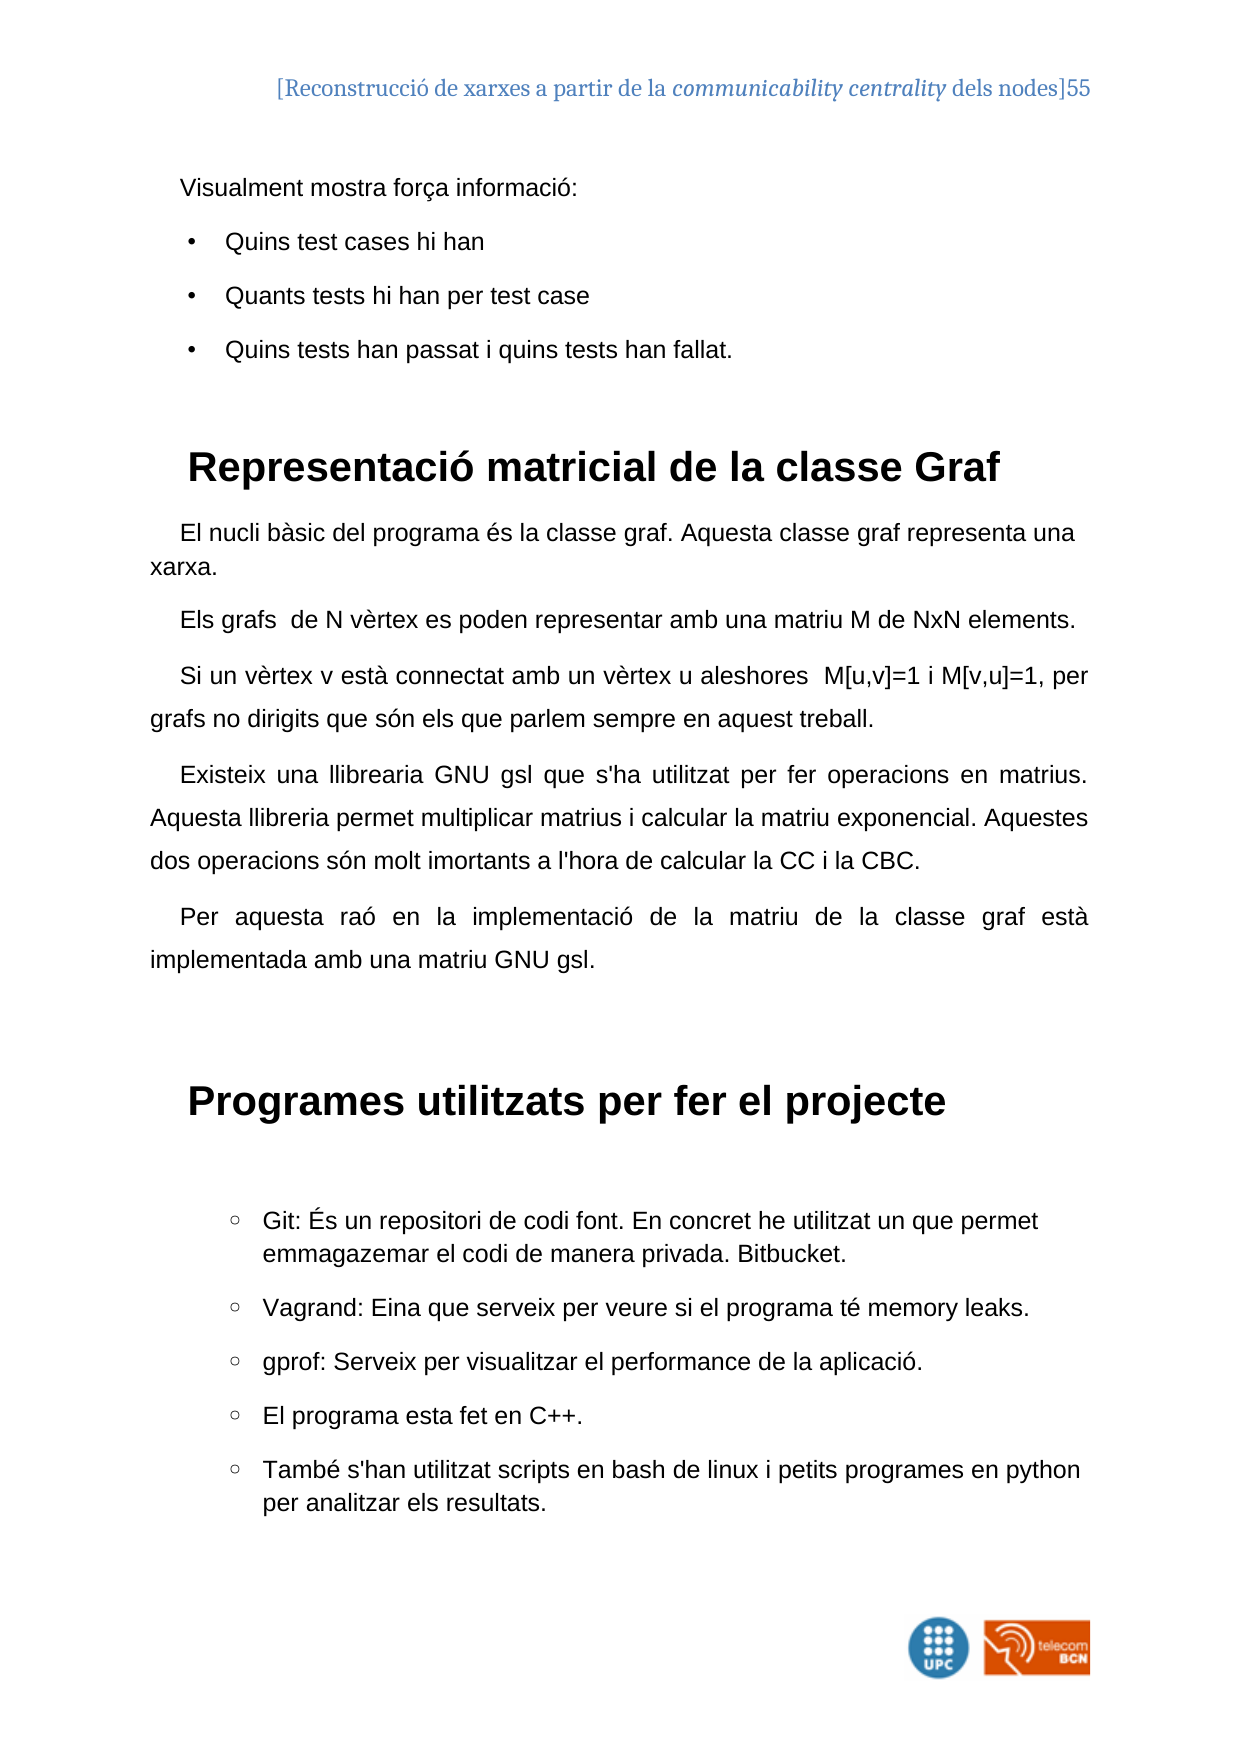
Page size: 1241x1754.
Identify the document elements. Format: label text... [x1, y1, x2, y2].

text Existeix una llibrearia GNU gsl que s'ha utilitzat per fer operacions en matrius. Aquesta llibreria permet multiplicar matrius i calcular la matriu exponencial. Aquestes dos operacions són molt imortants a l'hora de calcular la CC i la CBC. [150, 760, 1090, 875]
list També s'han utilitzat scripts en bash de linux i petits programes en python per analitzar els resultats. [225, 1455, 1090, 1517]
picture [904, 1614, 1091, 1681]
text Si un vèrtex v està connectat amb un vèrtex u aleshores M[u,v]=1 i M[v,u]=1, per grafs no dirigits que són els que parlem sempre en aquest treball. [150, 661, 1090, 733]
list Vagrand: Eina que serveix per veure si el programa té memory leaks. [225, 1293, 1090, 1322]
list Quins test cases hi han [187, 227, 1090, 256]
list El programa esta fet en C++. [225, 1401, 1090, 1430]
list Git: És un repositori de codi font. En concret he utilitzat un que permet emmagazemar el codi de manera privada. Bitbucket. [225, 1206, 1090, 1268]
text Per aquesta raó en la implementació de la matriu de la classe graf està implementada amb una matriu GNU gsl. [150, 902, 1090, 973]
text Els grafs de N vèrtex es poden representar amb una matriu M de NxN elements. [150, 605, 1090, 634]
subtitle Representació matricial de la classe Graf [187, 442, 1090, 490]
text Visualment mostra força informació: [150, 173, 1090, 202]
list Quants tests hi han per test case [187, 281, 1090, 309]
text El nucli bàsic del programa és la classe graf. Aquesta classe graf representa una xarxa. [150, 518, 1090, 580]
list Quins tests han passat i quins tests han fallat. [187, 335, 1090, 363]
subtitle Programes utilitzats per fer el projecte [187, 1076, 1090, 1124]
list gprof: Serveix per visualitzar el performance de la aplicació. [225, 1347, 1090, 1376]
